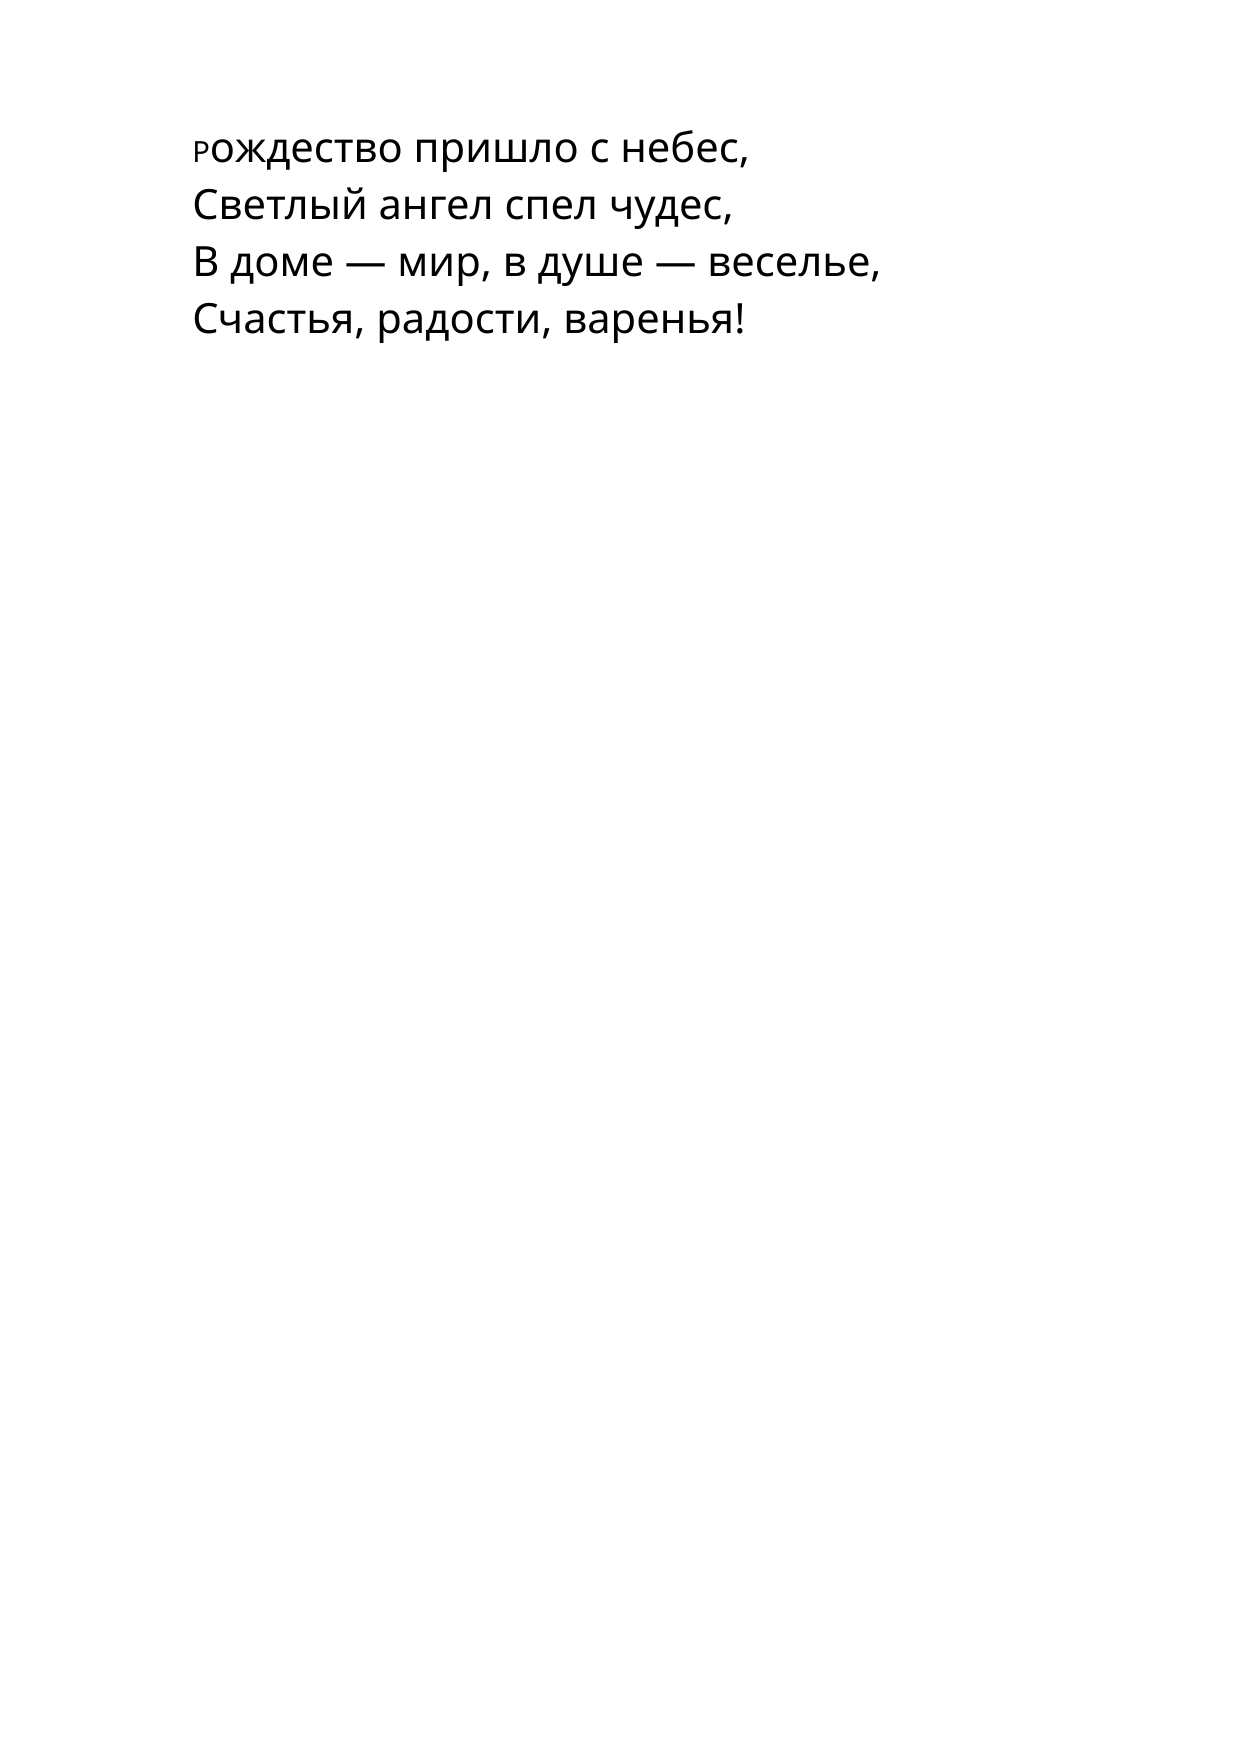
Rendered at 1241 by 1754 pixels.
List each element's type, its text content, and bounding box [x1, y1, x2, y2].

text Рождество пришло с небес, [118, 118, 1181, 175]
text В доме — мир, в душе — веселье, [118, 232, 1181, 288]
text Светлый ангел спел чудес, [118, 175, 1181, 232]
text Счастья, радости, варенья! [118, 288, 1181, 345]
